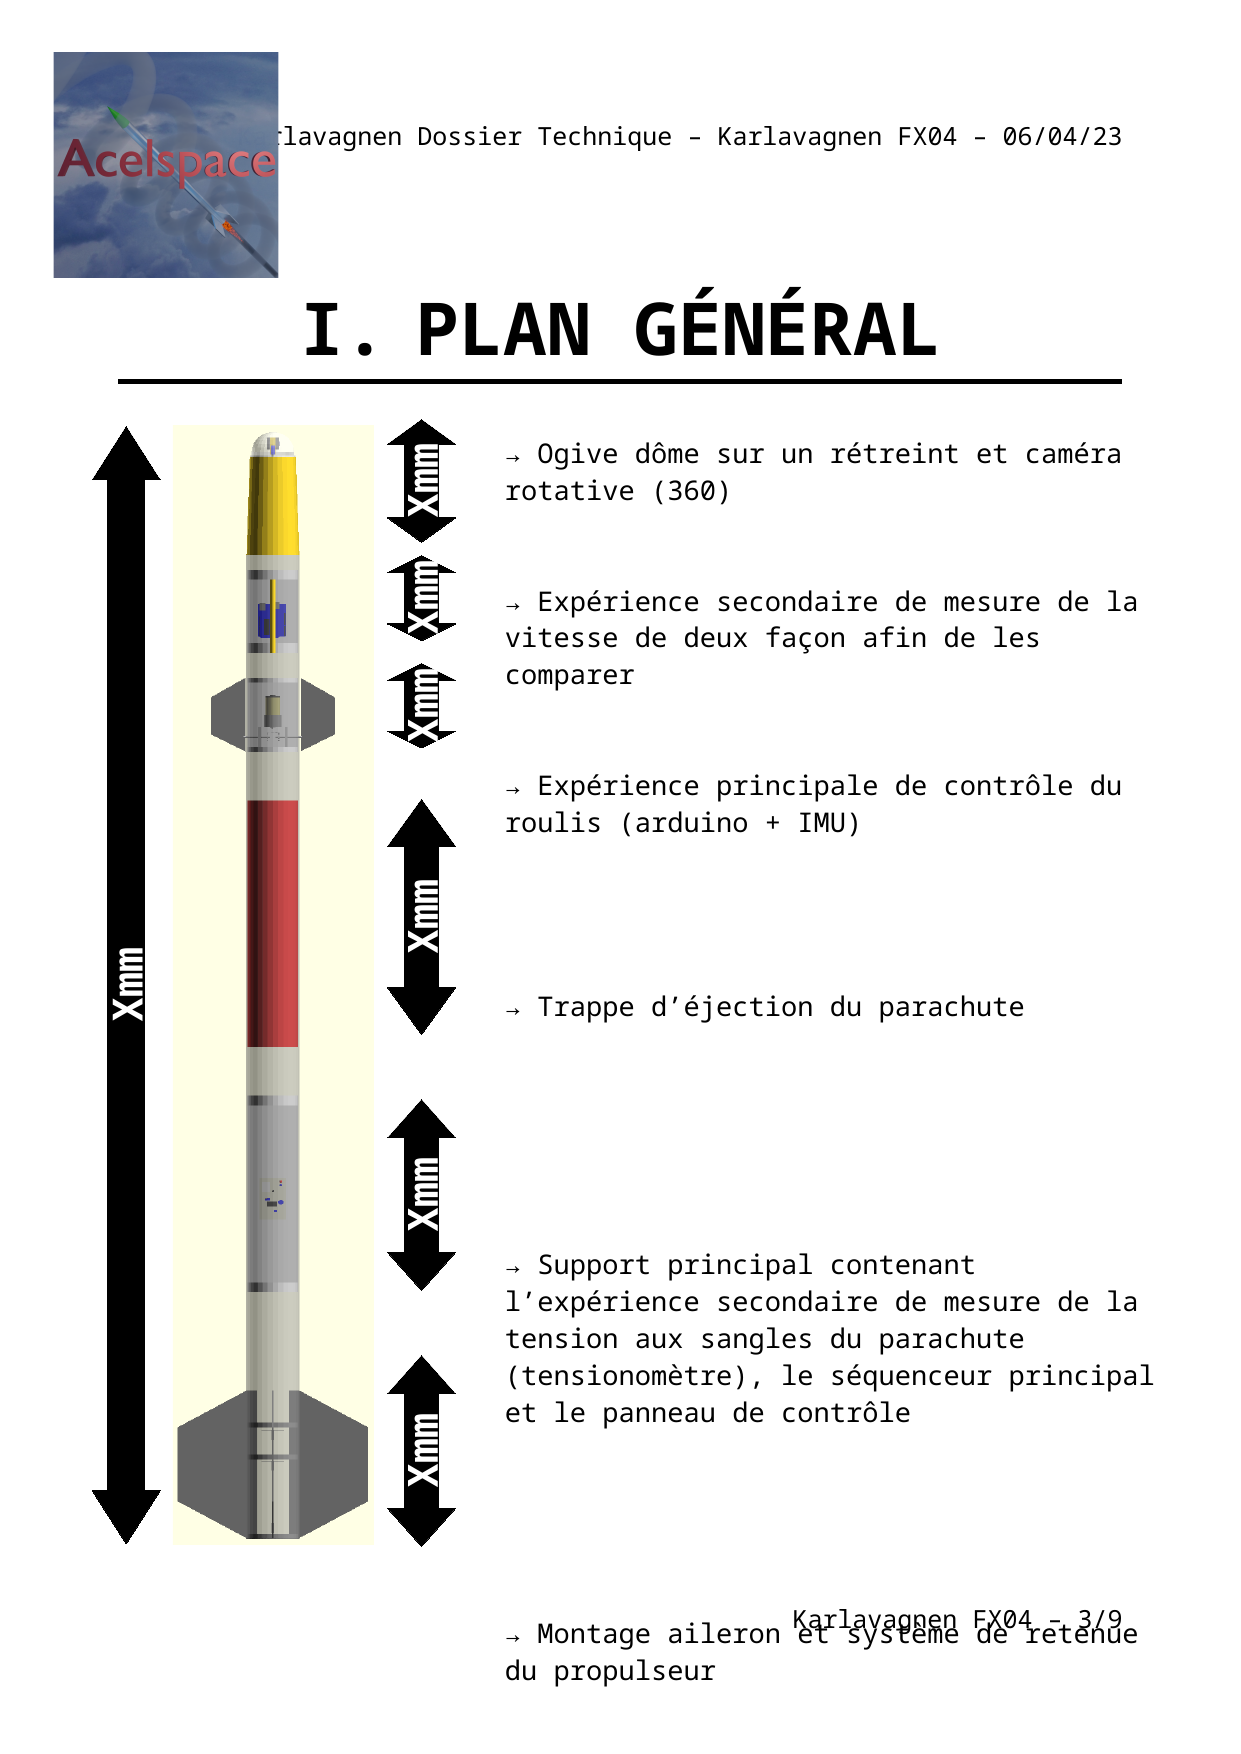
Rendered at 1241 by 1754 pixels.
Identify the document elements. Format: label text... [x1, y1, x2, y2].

picture [172, 425, 374, 1545]
subtitle Plan général [118, 207, 1122, 379]
picture [53, 52, 279, 278]
